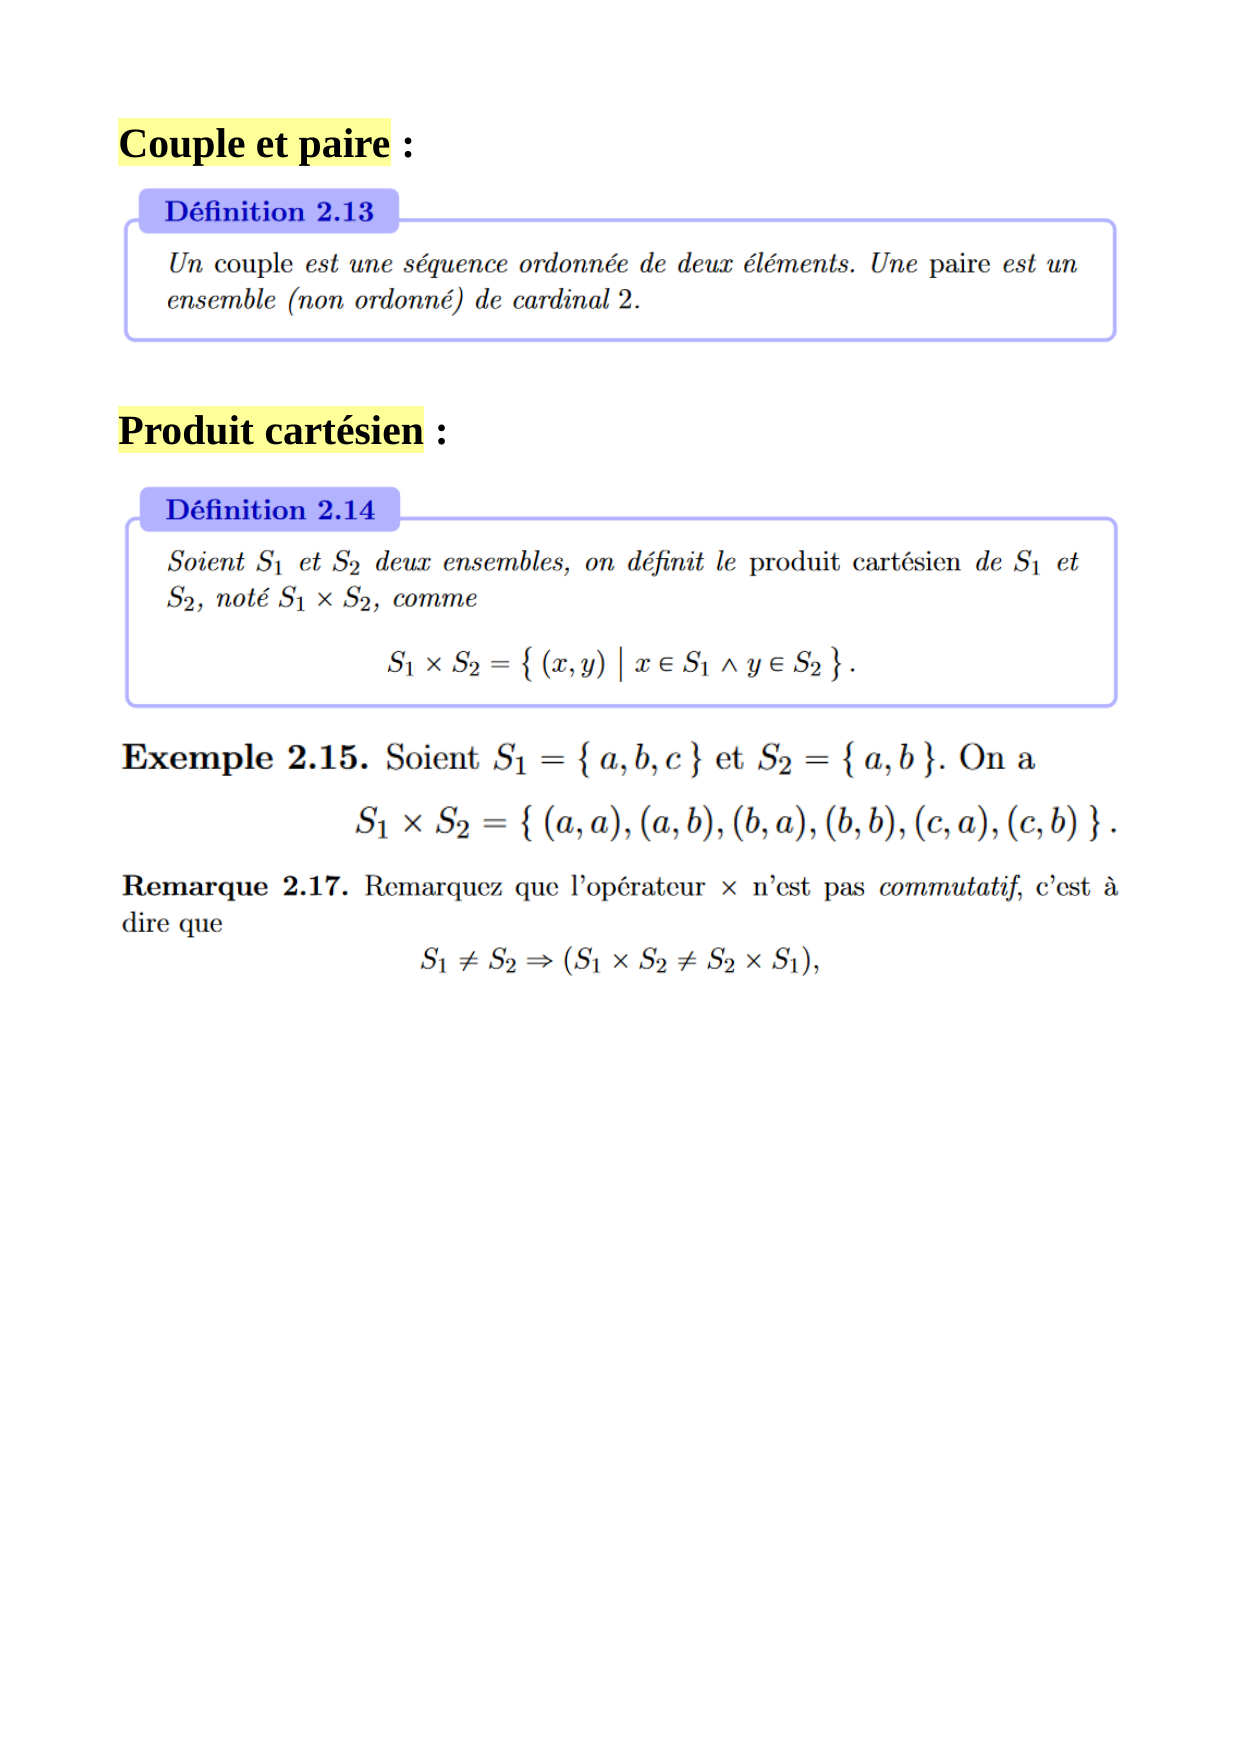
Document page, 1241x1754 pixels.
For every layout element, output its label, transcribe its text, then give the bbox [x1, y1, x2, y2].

text Produit cartésien : [118, 406, 1122, 453]
text Couple et paire : [118, 118, 1122, 166]
